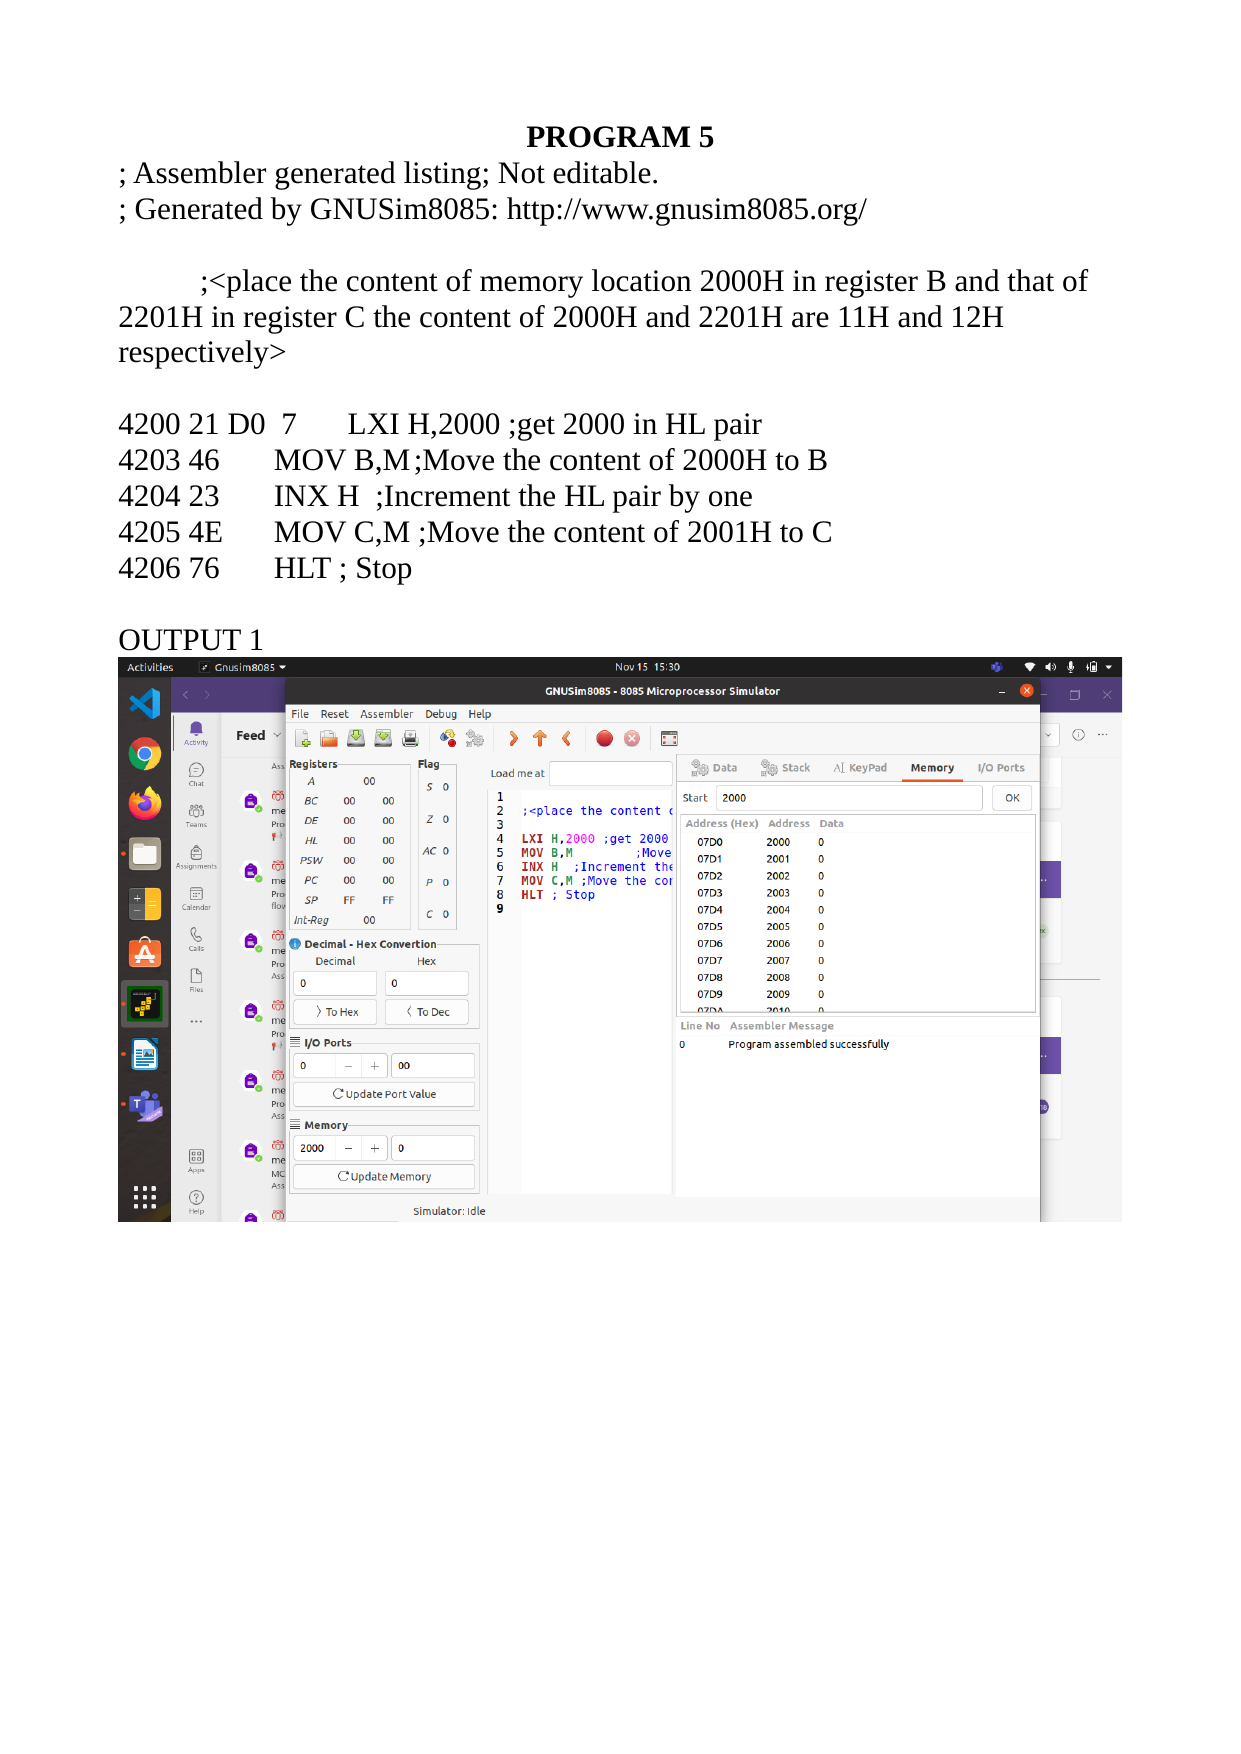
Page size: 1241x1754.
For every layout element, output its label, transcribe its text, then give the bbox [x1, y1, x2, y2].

text OUTPUT 1 [118, 621, 1122, 657]
picture [118, 657, 1123, 1222]
text ; Generated by GNUSim8085: http://www.gnusim8085.org/ [118, 190, 1122, 226]
text PROGRAM 5 [118, 118, 1122, 154]
text 4204 23 INX H ;Increment the HL pair by one [118, 477, 1122, 513]
text 4203 46 MOV B,M ;Move the content of 2000H to B [118, 442, 1122, 477]
text 4205 4E MOV C,M ;Move the content of 2001H to C [118, 513, 1122, 549]
text 4206 76 HLT ; Stop [118, 549, 1122, 585]
text ; Assembler generated listing; Not editable. [118, 154, 1122, 190]
text 4200 21 D0 7 LXI H,2000 ;get 2000 in HL pair [118, 406, 1122, 442]
text ;<place the content of memory location 2000H in register B and that of 2201H in register C the content of 2000H and 2201H are 11H and 12H respectively> [118, 262, 1122, 370]
